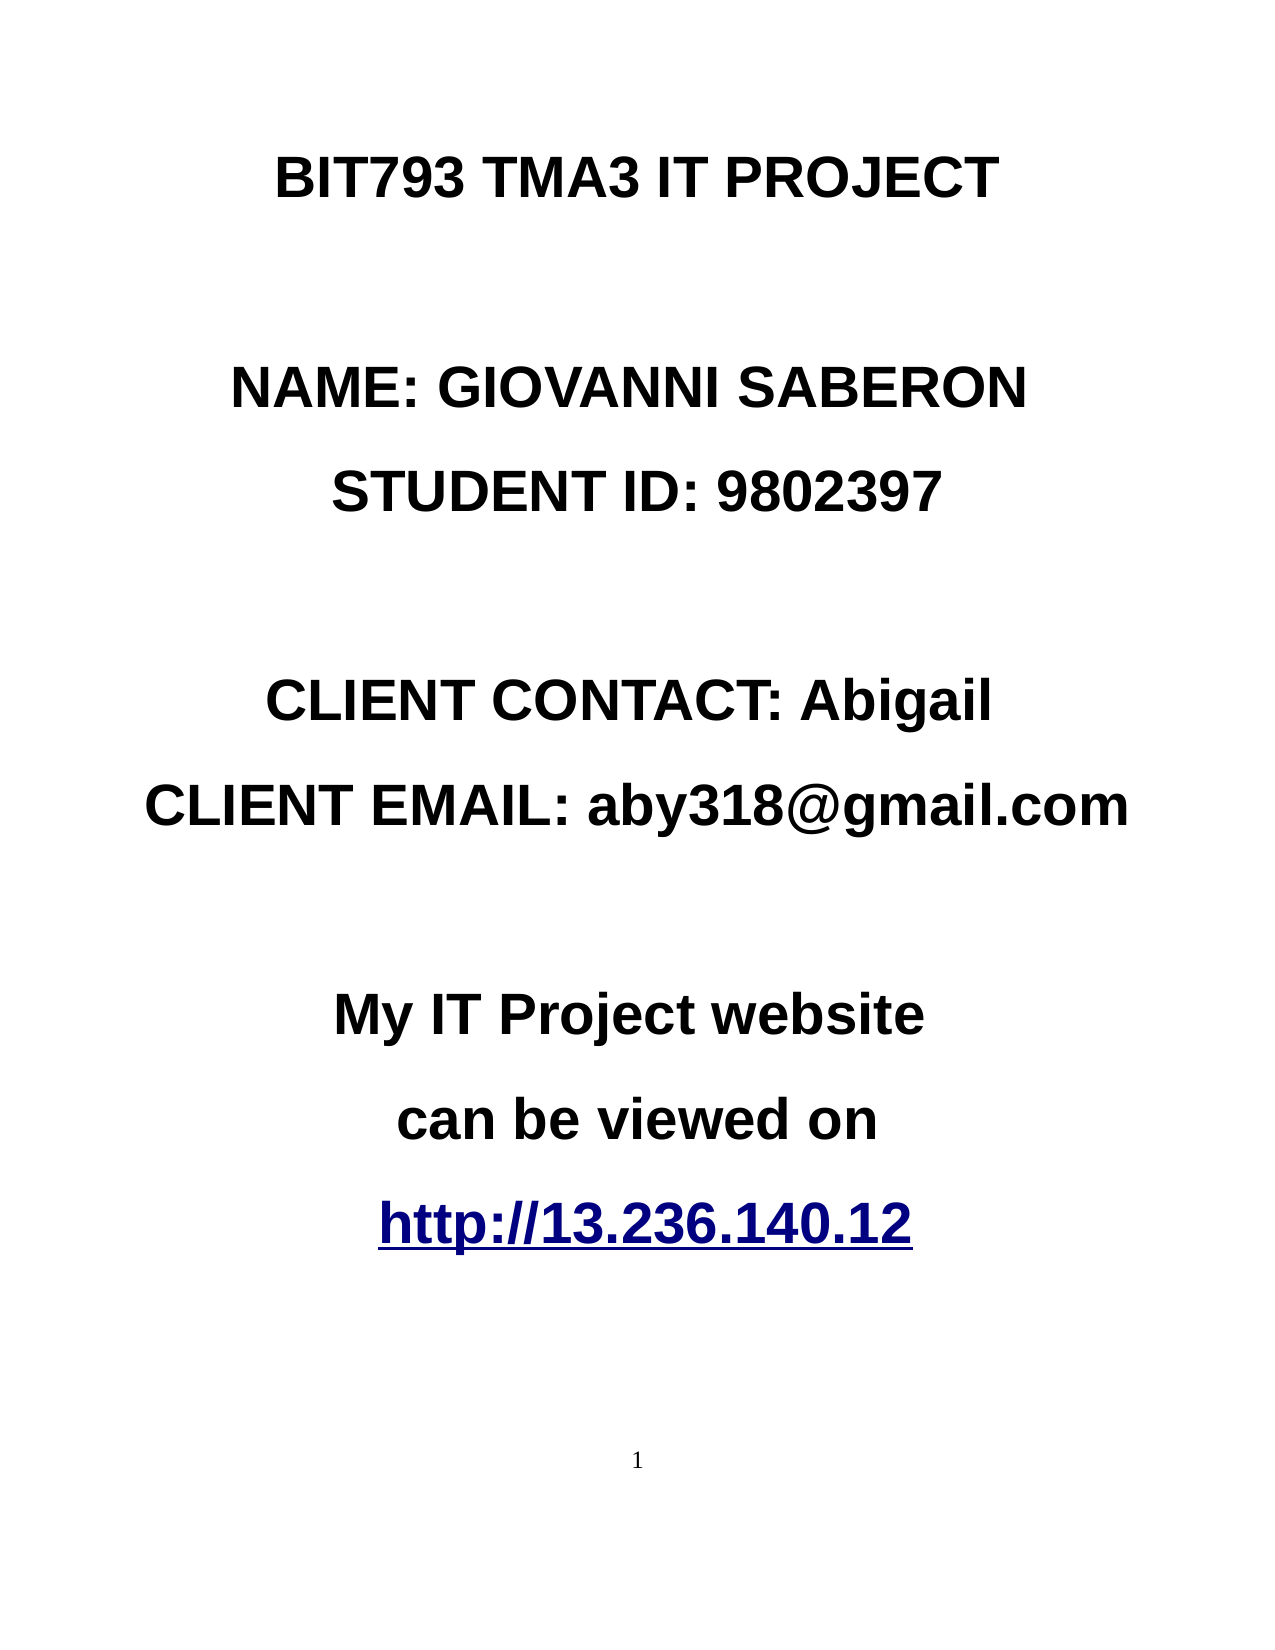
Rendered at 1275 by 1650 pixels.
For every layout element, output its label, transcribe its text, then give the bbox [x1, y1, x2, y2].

title CLIENT CONTACT: Abigail [118, 666, 1157, 733]
title CLIENT EMAIL: aby318@gmail.com [118, 771, 1157, 838]
title My IT Project website [118, 980, 1157, 1047]
title http://13.236.140.12 [118, 1189, 1157, 1256]
title STUDENT ID: 9802397 [118, 457, 1157, 524]
title BIT793 TMA3 IT PROJECT [118, 143, 1157, 210]
title NAME: GIOVANNI SABERON [118, 352, 1157, 419]
title can be viewed on [118, 1084, 1157, 1151]
